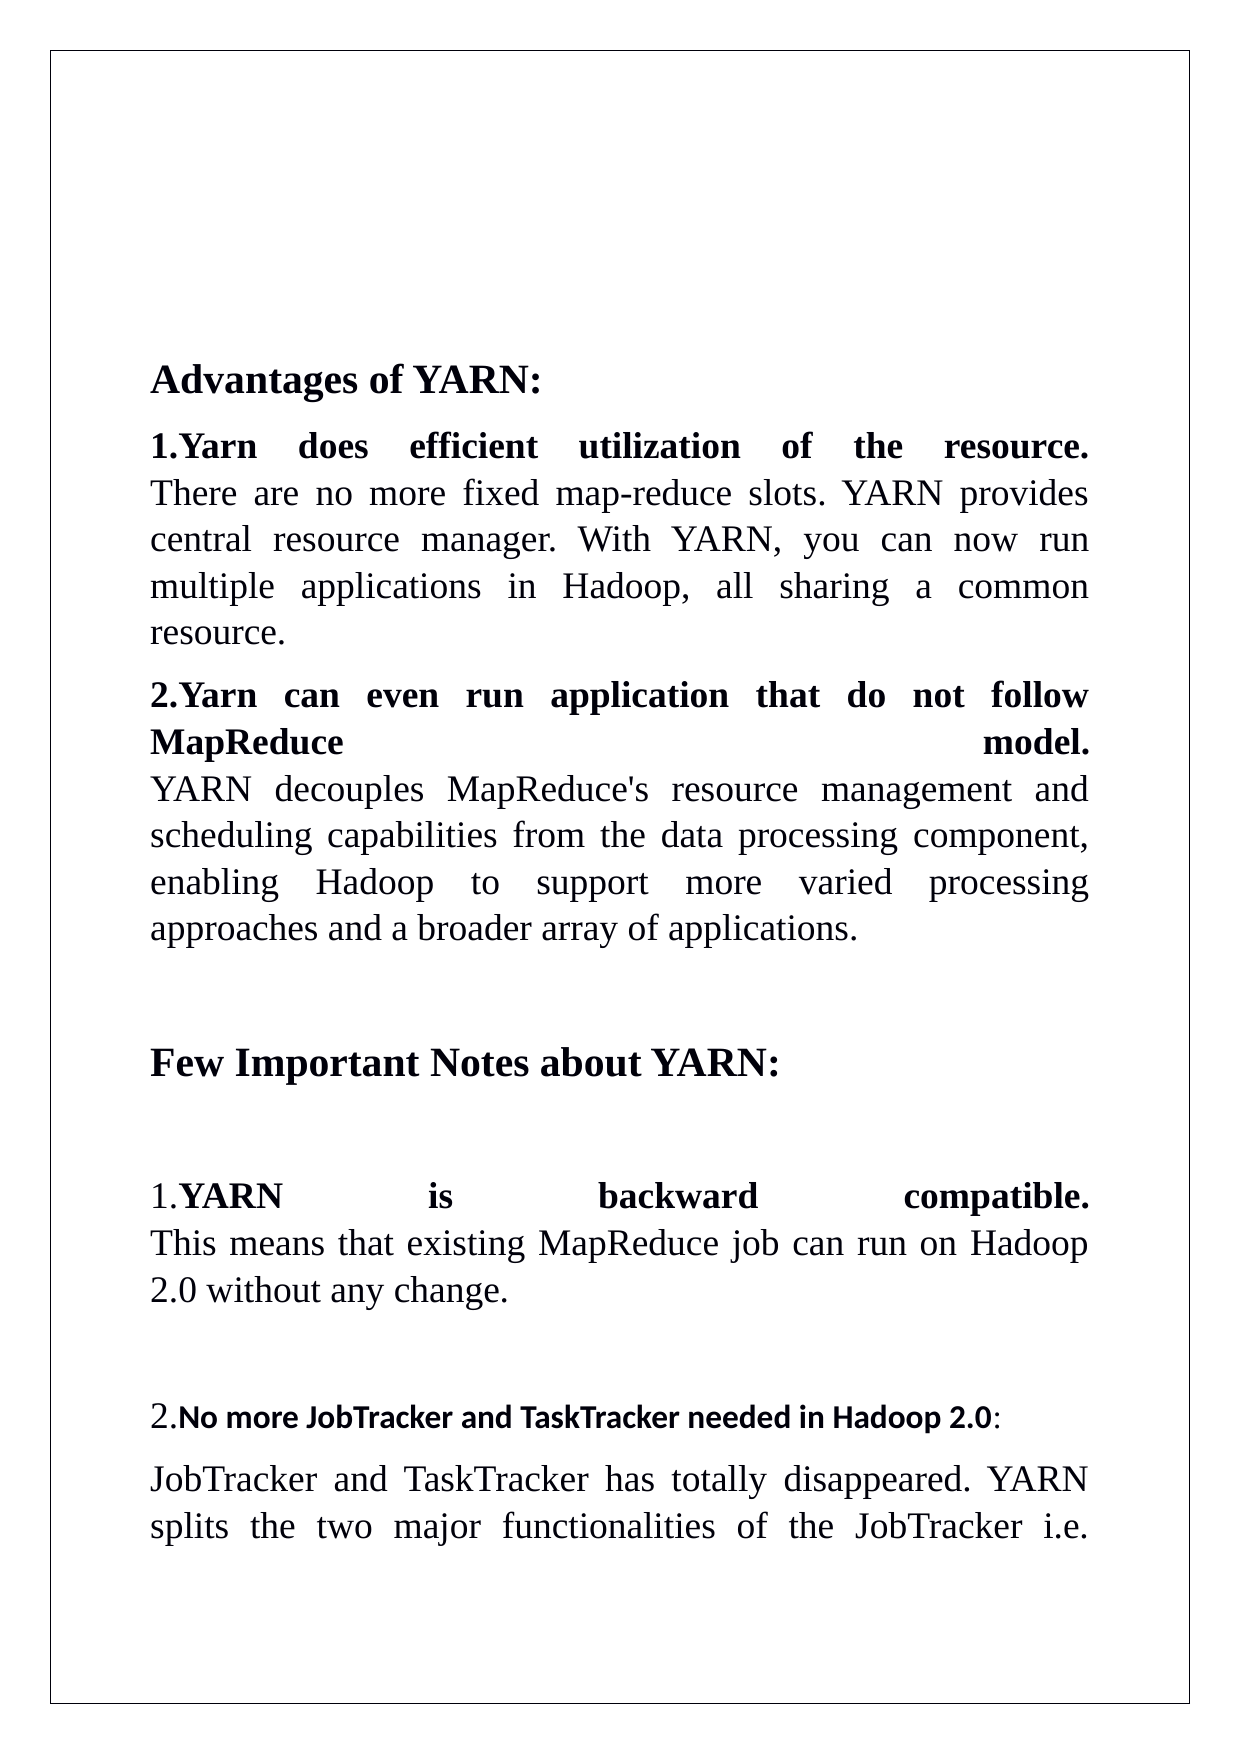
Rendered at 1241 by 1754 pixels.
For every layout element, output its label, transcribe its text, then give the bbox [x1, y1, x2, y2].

text JobTracker and TaskTracker has totally disappeared. YARN splits the two major functionalities of the JobTracker i.e. [150, 1457, 1090, 1547]
text 1.YARN is backward compatible. This means that existing MapReduce job can run on Hadoop 2.0 without any change. [150, 1174, 1090, 1310]
text 2.Yarn can even run application that do not follow MapReduce model. YARN decouples MapReduce's resource management and scheduling capabilities from the data processing component, enabling Hadoop to support more varied processing approaches and a broader array of applications. [150, 673, 1090, 949]
text Advantages of YARN: [150, 355, 1090, 403]
text Few Important Notes about YARN: [150, 1037, 1090, 1085]
text 2.No more JobTracker and TaskTracker needed in Hadoop 2.0: [150, 1393, 1090, 1437]
text 1.Yarn does efficient utilization of the resource. There are no more fixed map-reduce slots. YARN provides central resource manager. With YARN, you can now run multiple applications in Hadoop, all sharing a common resource. [150, 423, 1090, 653]
